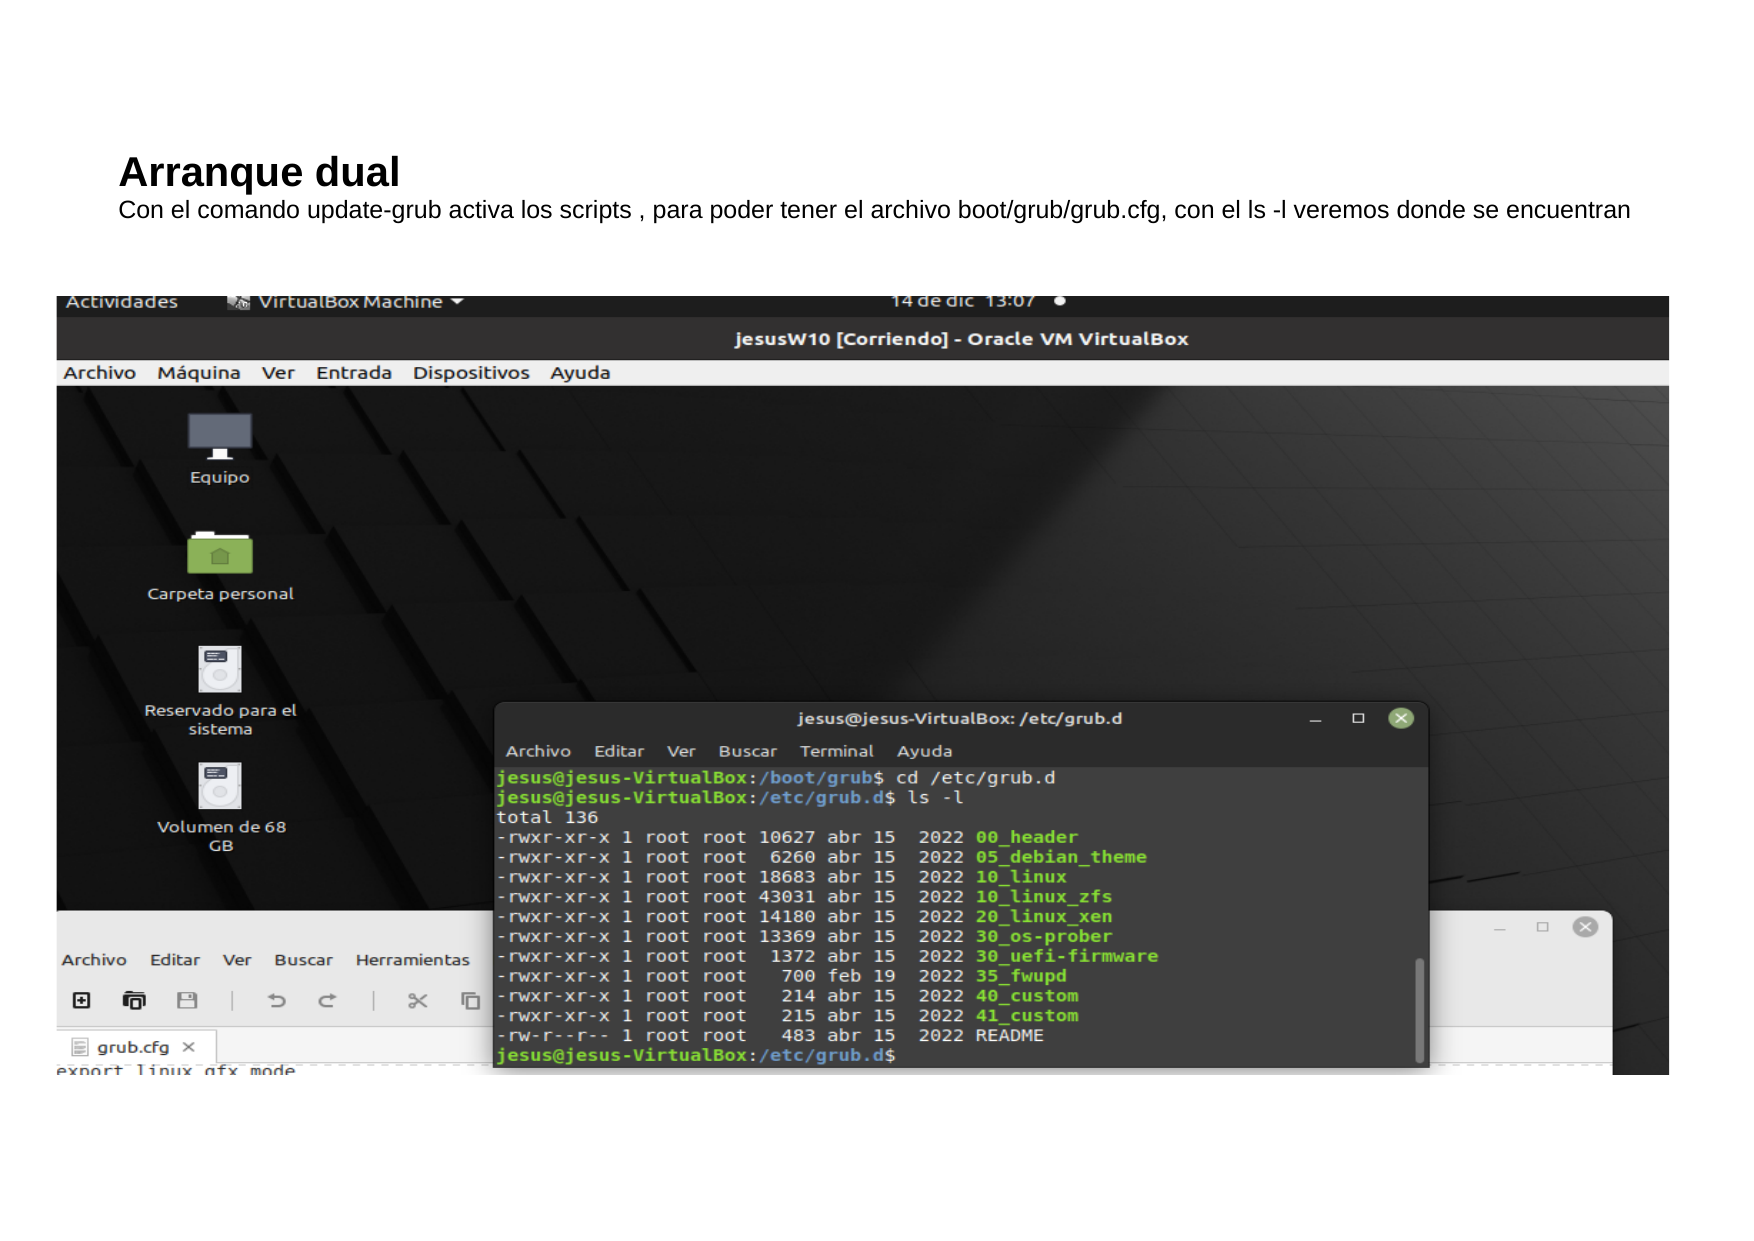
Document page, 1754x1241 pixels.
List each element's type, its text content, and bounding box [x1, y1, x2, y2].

text Arranque dual [118, 147, 1636, 195]
picture [56, 296, 1670, 1075]
text Con el comando update-grub activa los scripts , para poder tener el archivo boot/grub/grub.cfg, con el ls -l veremos donde se encuentran [118, 195, 1636, 223]
